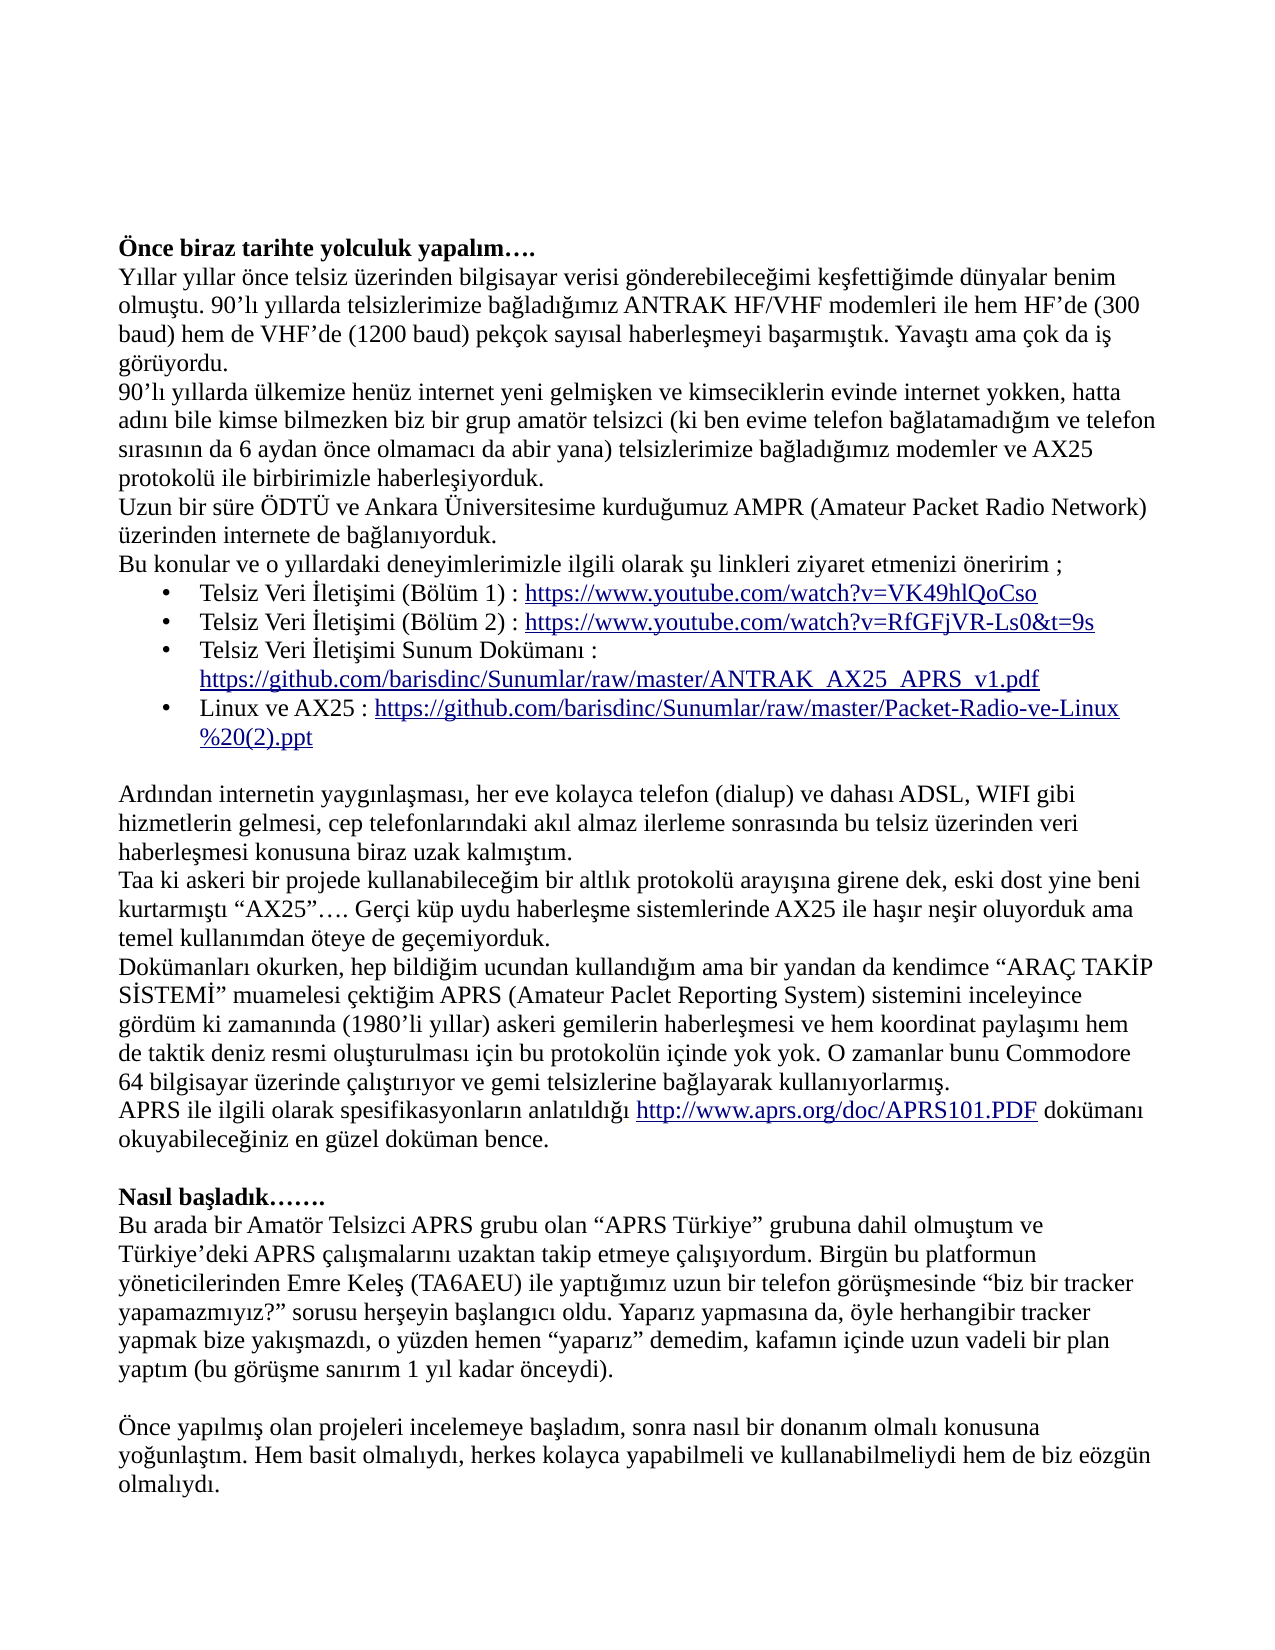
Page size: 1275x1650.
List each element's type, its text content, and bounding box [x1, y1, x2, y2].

text Bu arada bir Amatör Telsizci APRS grubu olan “APRS Türkiye” grubuna dahil olmuştum ve Türkiye’deki APRS çalışmalarını uzaktan takip etmeye çalışıyordum. Birgün bu platformun yöneticilerinden Emre Keleş (TA6AEU) ile yaptığımız uzun bir telefon görüşmesinde “biz bir tracker yapamazmıyız?” sorusu herşeyin başlangıcı oldu. Yaparız yapmasına da, öyle herhangibir tracker yapmak bize yakışmazdı, o yüzden hemen “yaparız” demedim, kafamın içinde uzun vadeli bir plan yaptım (bu görüşme sanırım 1 yıl kadar önceydi). [118, 1211, 1157, 1383]
text Dokümanları okurken, hep bildiğim ucundan kullandığım ama bir yandan da kendimce “ARAÇ TAKİP SİSTEMİ” muamelesi çektiğim APRS (Amateur Paclet Reporting System) sistemini inceleyince gördüm ki zamanında (1980’li yıllar) askeri gemilerin haberleşmesi ve hem koordinat paylaşımı hem de taktik deniz resmi oluşturulması için bu protokolün içinde yok yok. O zamanlar bunu Commodore 64 bilgisayar üzerinde çalıştırıyor ve gemi telsizlerine bağlayarak kullanıyorlarmış. [118, 952, 1157, 1096]
text Nasıl başladık……. [118, 1182, 1157, 1211]
list Telsiz Veri İletişimi (Bölüm 2) : https://www.youtube.com/watch?v=RfGFjVR-Ls0&t=9s [162, 607, 1157, 636]
text 90’lı yıllarda ülkemize henüz internet yeni gelmişken ve kimseciklerin evinde internet yokken, hatta adını bile kimse bilmezken biz bir grup amatör telsizci (ki ben evime telefon bağlatamadığım ve telefon sırasının da 6 aydan önce olmamacı da abir yana) telsizlerimize bağladığımız modemler ve AX25 protokolü ile birbirimizle haberleşiyorduk. [118, 377, 1157, 492]
text Yıllar yıllar önce telsiz üzerinden bilgisayar verisi gönderebileceğimi keşfettiğimde dünyalar benim olmuştu. 90’lı yıllarda telsizlerimize bağladığımız ANTRAK HF/VHF modemleri ile hem HF’de (300 baud) hem de VHF’de (1200 baud) pekçok sayısal haberleşmeyi başarmıştık. Yavaştı ama çok da iş görüyordu. [118, 262, 1157, 377]
text Bu konular ve o yıllardaki deneyimlerimizle ilgili olarak şu linkleri ziyaret etmenizi öneririm ; [118, 549, 1157, 578]
text Önce biraz tarihte yolculuk yapalım…. [118, 233, 1157, 262]
text APRS ile ilgili olarak spesifikasyonların anlatıldığı http://www.aprs.org/doc/APRS101.PDF dokümanı okuyabileceğiniz en güzel doküman bence. [118, 1096, 1157, 1153]
list Telsiz Veri İletişimi (Bölüm 1) : https://www.youtube.com/watch?v=VK49hlQoCso [162, 578, 1157, 607]
text Taa ki askeri bir projede kullanabileceğim bir altlık protokolü arayışına girene dek, eski dost yine beni kurtarmıştı “AX25”…. Gerçi küp uydu haberleşme sistemlerinde AX25 ile haşır neşir oluyorduk ama temel kullanımdan öteye de geçemiyorduk. [118, 866, 1157, 952]
text Önce yapılmış olan projeleri incelemeye başladım, sonra nasıl bir donanım olmalı konusuna yoğunlaştım. Hem basit olmalıydı, herkes kolayca yapabilmeli ve kullanabilmeliydi hem de biz eözgün olmalıydı. [118, 1412, 1157, 1498]
text Ardından internetin yaygınlaşması, her eve kolayca telefon (dialup) ve dahası ADSL, WIFI gibi hizmetlerin gelmesi, cep telefonlarındaki akıl almaz ilerleme sonrasında bu telsiz üzerinden veri haberleşmesi konusuna biraz uzak kalmıştım. [118, 779, 1157, 866]
list Linux ve AX25 : https://github.com/barisdinc/Sunumlar/raw/master/Packet-Radio-ve-Linux%20(2).ppt [162, 693, 1157, 751]
list Telsiz Veri İletişimi Sunum Dokümanı : https://github.com/barisdinc/Sunumlar/raw/master/ANTRAK_AX25_APRS_v1.pdf [162, 636, 1157, 693]
text Uzun bir süre ÖDTÜ ve Ankara Üniversitesime kurduğumuz AMPR (Amateur Packet Radio Network) üzerinden internete de bağlanıyorduk. [118, 492, 1157, 549]
